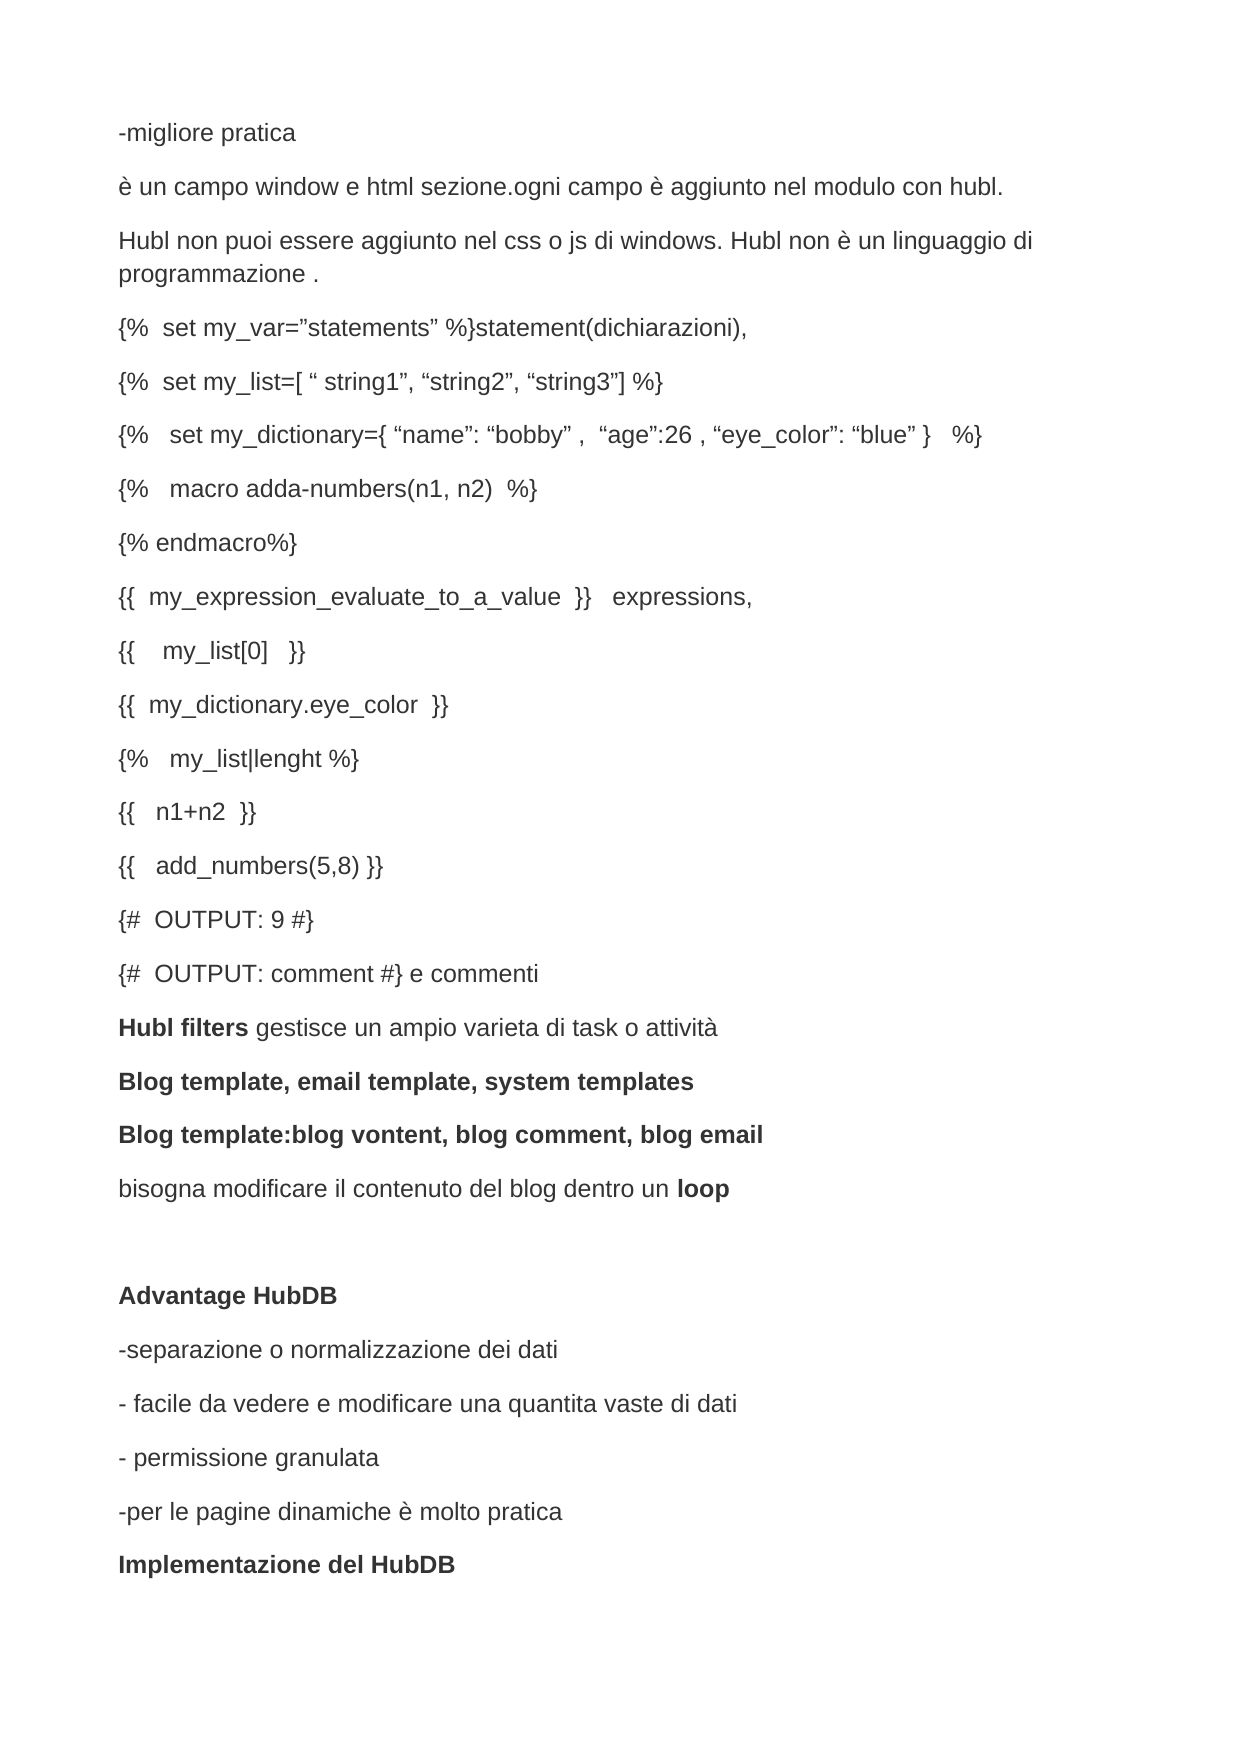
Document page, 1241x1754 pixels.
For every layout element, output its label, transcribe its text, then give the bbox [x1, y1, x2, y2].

text {# OUTPUT: comment #} e commenti [118, 959, 1122, 988]
text {# OUTPUT: 9 #} [118, 905, 1122, 934]
text - permissione granulata [118, 1443, 1122, 1472]
text {{ my_dictionary.eye_color }} [118, 690, 1122, 718]
text {{ add_numbers(5,8) }} [118, 851, 1122, 880]
text Implementazione del HubDB [118, 1551, 1122, 1579]
text {% set my_dictionary={ “name”: “bobby” , “age”:26 , “eye_color”: “blue” } %} [118, 420, 1122, 449]
text {% macro adda-numbers(n1, n2) %} [118, 474, 1122, 503]
text Hubl non puoi essere aggiunto nel css o js di windows. Hubl non è un linguaggio di programmazione . [118, 226, 1122, 288]
text -separazione o normalizzazione dei dati [118, 1335, 1122, 1364]
text bisogna modificare il contenuto del blog dentro un loop [118, 1174, 1122, 1203]
text {{ my_expression_evaluate_to_a_value }} expressions, [118, 582, 1122, 611]
text - facile da vedere e modificare una quantita vaste di dati [118, 1389, 1122, 1418]
text Blog template:blog vontent, blog comment, blog email [118, 1121, 1122, 1149]
text -migliore pratica [118, 118, 1122, 147]
text è un campo window e html sezione.ogni campo è aggiunto nel modulo con hubl. [118, 172, 1122, 201]
text {% endmacro%} [118, 528, 1122, 557]
text -per le pagine dinamiche è molto pratica [118, 1497, 1122, 1525]
text {% my_list|lenght %} [118, 743, 1122, 772]
text Blog template, email template, system templates [118, 1067, 1122, 1095]
text {{ n1+n2 }} [118, 797, 1122, 826]
text {{ my_list[0] }} [118, 636, 1122, 664]
text Advantage HubDB [118, 1281, 1122, 1310]
text Hubl filters gestisce un ampio varieta di task o attività [118, 1013, 1122, 1042]
text {% set my_list=[ “ string1”, “string2”, “string3”] %} [118, 367, 1122, 395]
text {% set my_var=”statements” %}statement(dichiarazioni), [118, 313, 1122, 341]
